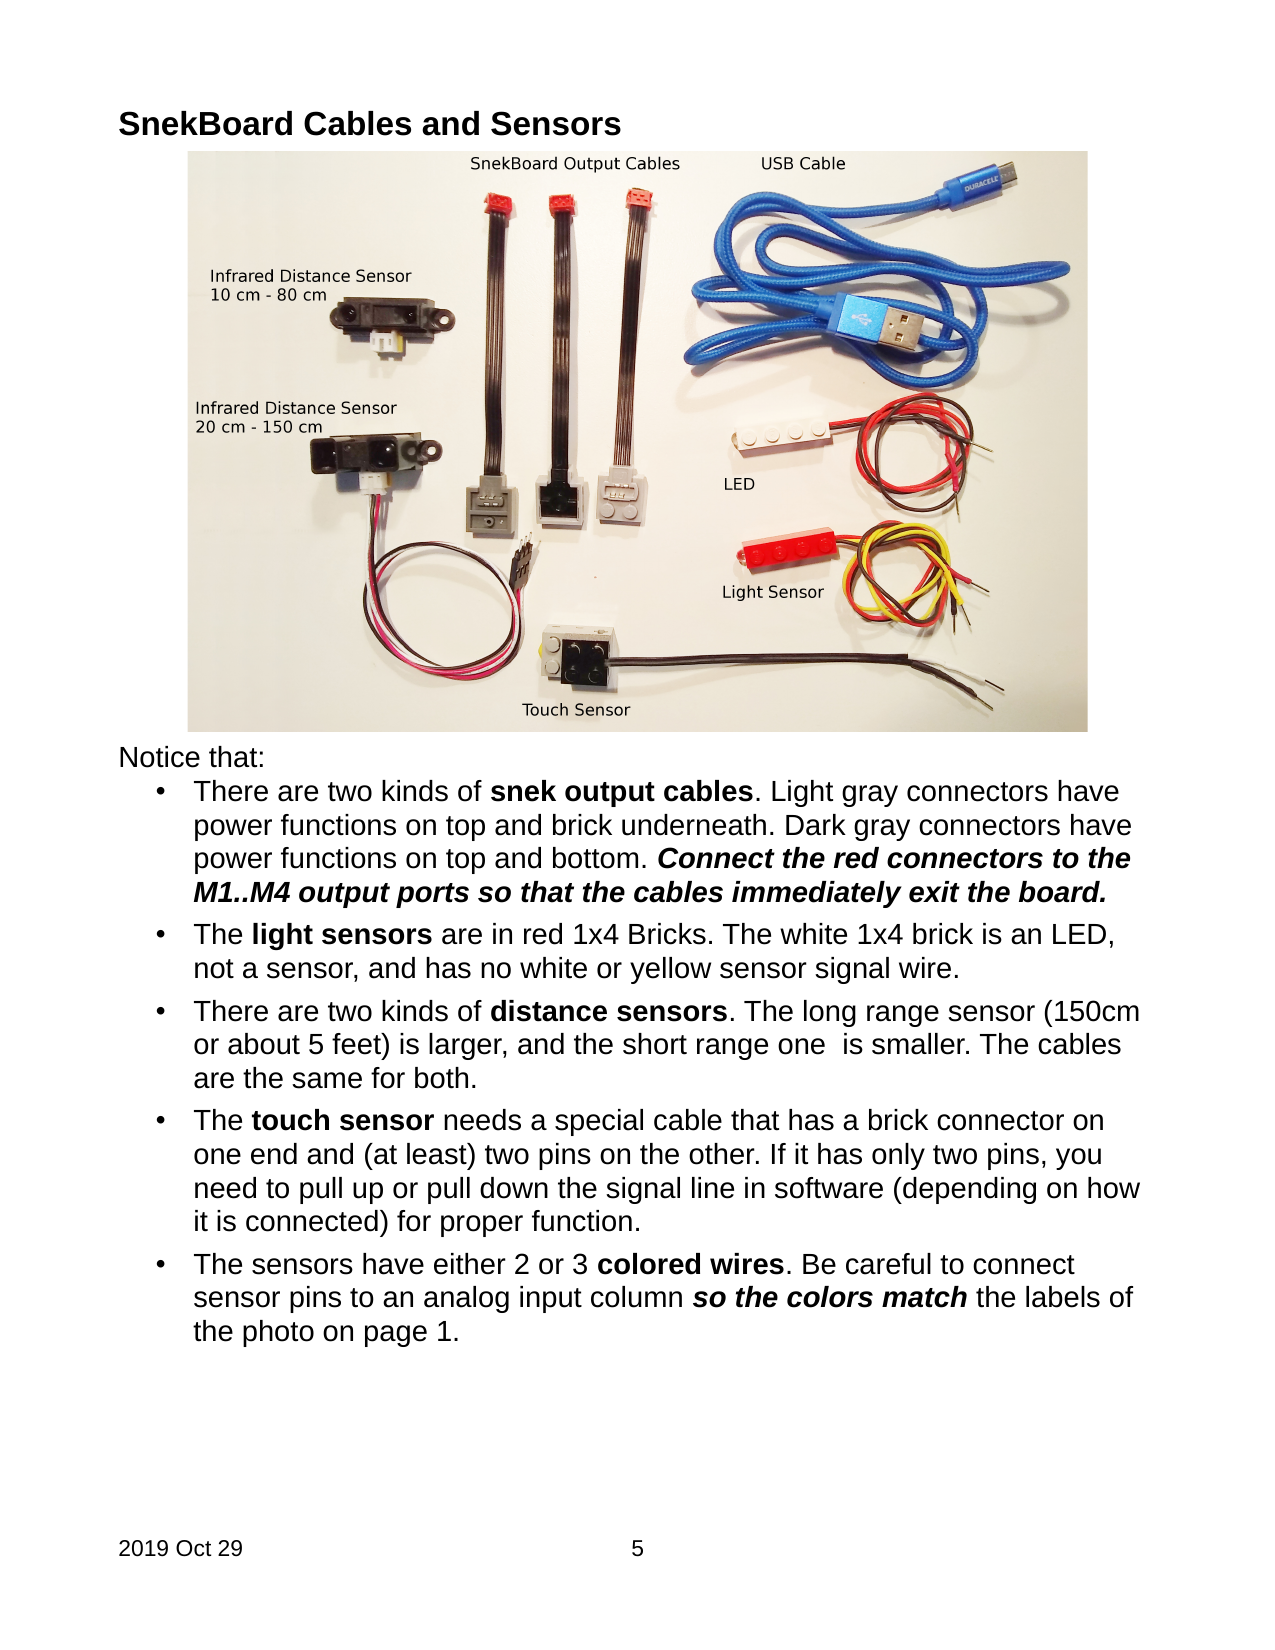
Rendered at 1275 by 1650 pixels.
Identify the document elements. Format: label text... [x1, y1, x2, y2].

list The sensors have either 2 or 3 colored wires. Be careful to connect sensor pins to an analog input column so the colors match the labels of the photo on page 1. [156, 1247, 1157, 1347]
text Notice that: [118, 740, 1157, 774]
list The light sensors are in red 1x4 Bricks. The white 1x4 brick is an LED, not a sensor, and has no white or yellow sensor signal wire. [156, 917, 1157, 984]
picture [187, 151, 1088, 732]
list There are two kinds of snek output cables. Light gray connectors have power functions on top and brick underneath. Dark gray connectors have power functions on top and bottom. Connect the red connectors to the M1..M4 output ports so that the cables immediately exit the board. [156, 774, 1157, 908]
list The touch sensor needs a special cable that has a brick connector on one end and (at least) two pins on the other. If it has only two pins, you need to pull up or pull down the signal line in software (depending on how it is connected) for proper function. [156, 1103, 1157, 1238]
list There are two kinds of distance sensors. The long range sensor (150cm or about 5 feet) is larger, and the short range one is smaller. The cables are the same for both. [156, 993, 1157, 1094]
subtitle SnekBoard Cables and Sensors [118, 103, 1157, 142]
